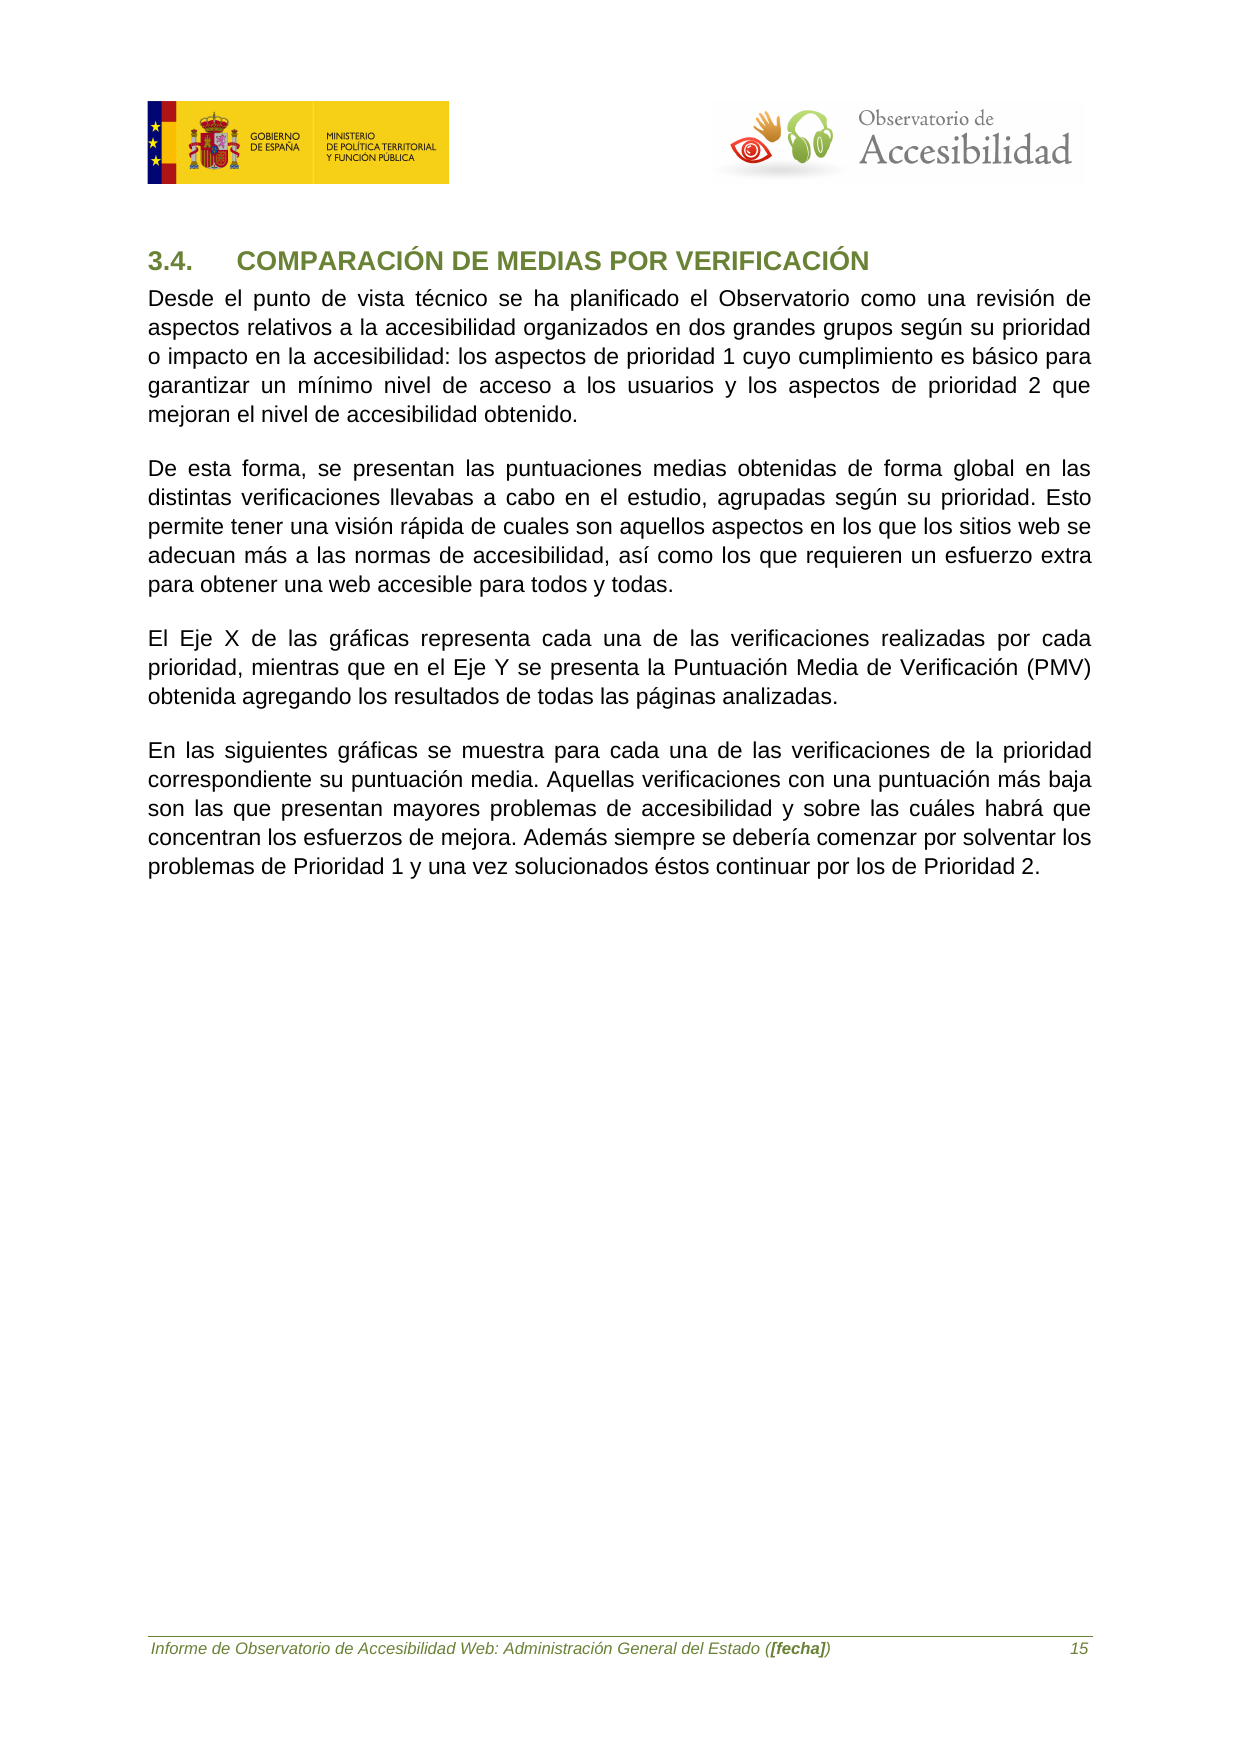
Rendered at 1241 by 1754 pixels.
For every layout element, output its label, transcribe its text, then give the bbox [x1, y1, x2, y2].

text En las siguientes gráficas se muestra para cada una de las verificaciones de la prioridad correspondiente su puntuación media. Aquellas verificaciones con una puntuación más baja son las que presentan mayores problemas de accesibilidad y sobre las cuáles habrá que concentran los esfuerzos de mejora. Además siempre se debería comenzar por solventar los problemas de Prioridad 1 y una vez solucionados éstos continuar por los de Prioridad 2. [148, 737, 1092, 879]
text El Eje X de las gráficas representa cada una de las verificaciones realizadas por cada prioridad, mientras que en el Eje Y se presenta la Puntuación Media de Verificación (PMV) obtenida agregando los resultados de todas las páginas analizadas. [148, 625, 1092, 709]
picture [710, 101, 1086, 184]
picture [147, 101, 450, 184]
text De esta forma, se presentan las puntuaciones medias obtenidas de forma global en las distintas verificaciones llevabas a cabo en el estudio, agrupadas según su prioridad. Esto permite tener una visión rápida de cuales son aquellos aspectos en los que los sitios web se adecuan más a las normas de accesibilidad, así como los que requieren un esfuerzo extra para obtener una web accesible para todos y todas. [148, 455, 1092, 597]
text Desde el punto de vista técnico se ha planificado el Observatorio como una revisión de aspectos relativos a la accesibilidad organizados en dos grandes grupos según su prioridad o impacto en la accesibilidad: los aspectos de prioridad 1 cuyo cumplimiento es básico para garantizar un mínimo nivel de acceso a los usuarios y los aspectos de prioridad 2 que mejoran el nivel de accesibilidad obtenido. [148, 285, 1092, 427]
subtitle Comparación de medias por verificación [148, 245, 1092, 276]
